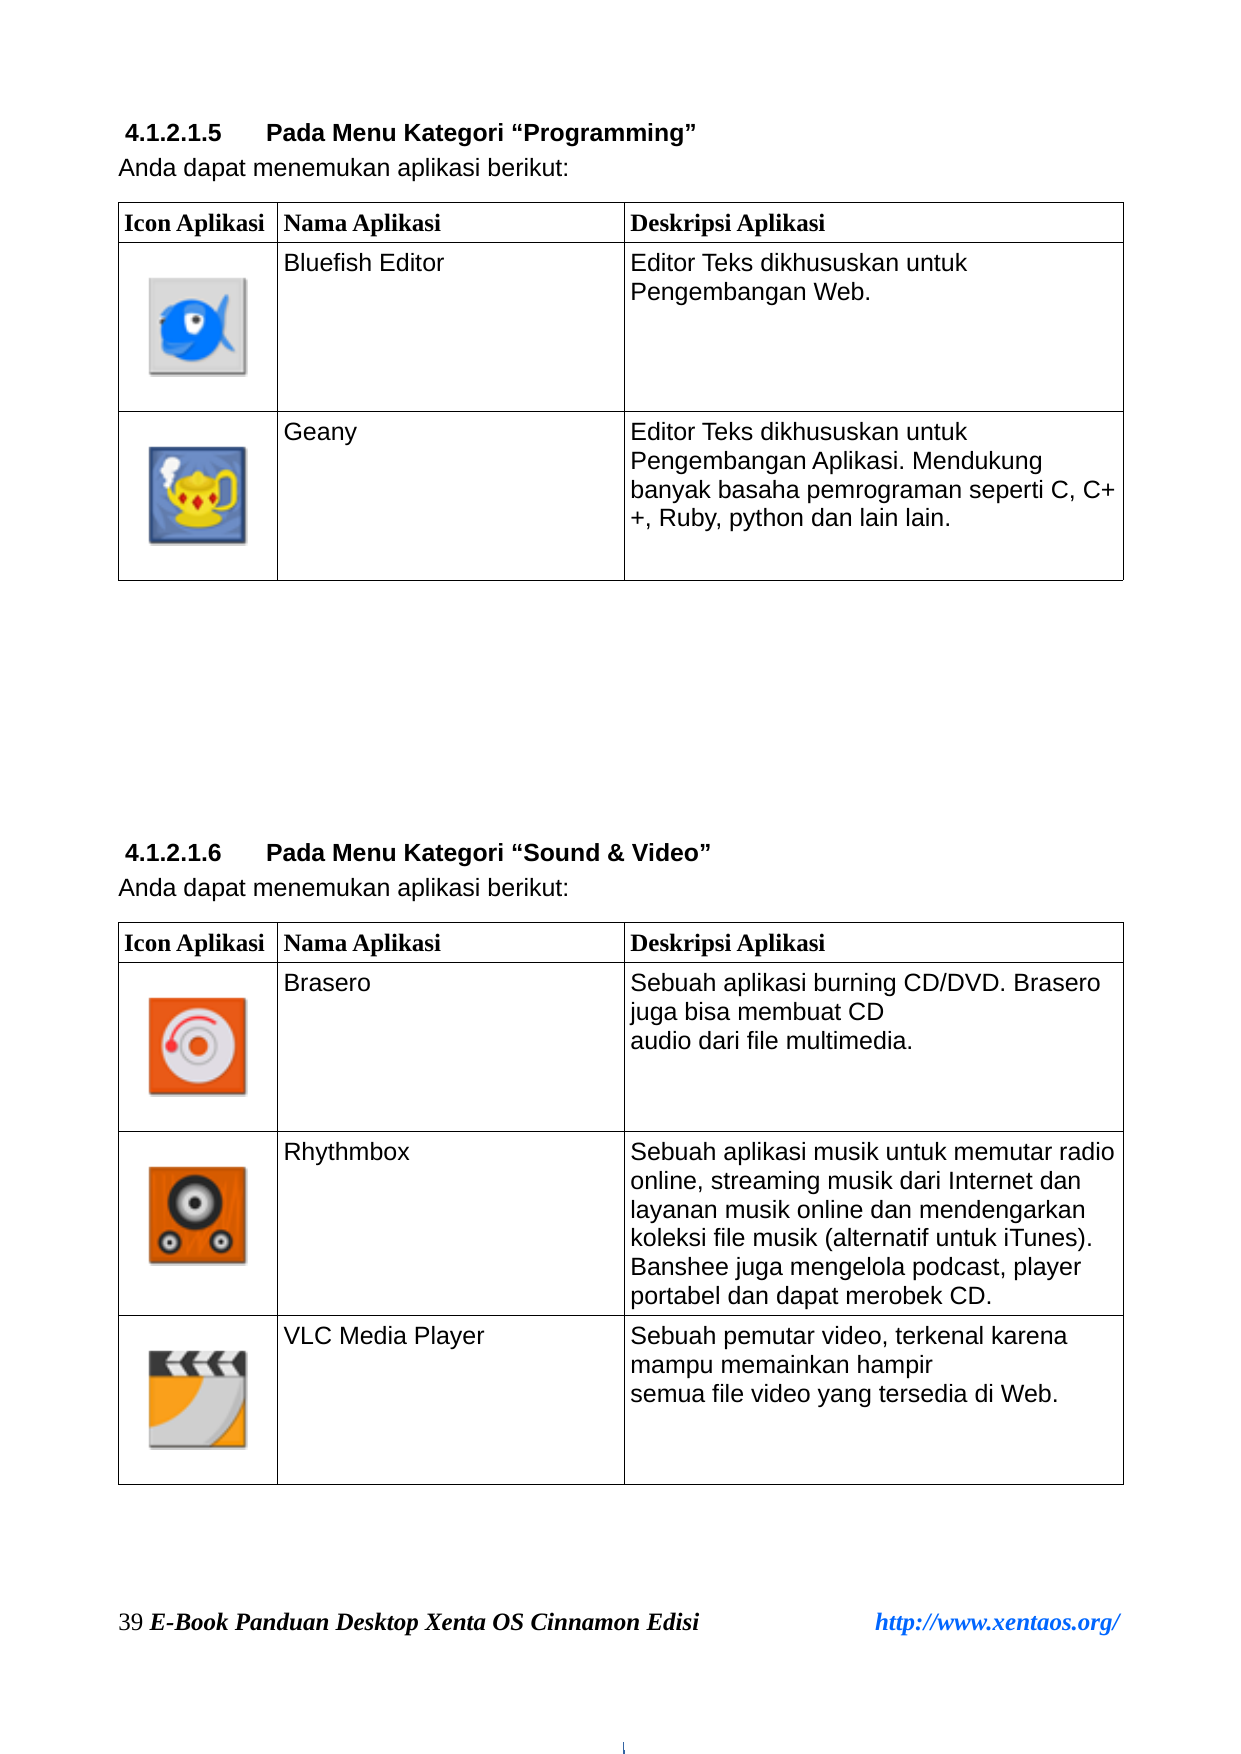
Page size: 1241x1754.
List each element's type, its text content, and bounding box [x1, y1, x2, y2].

table_header Nama Aplikasi [278, 923, 624, 962]
table_header Icon Aplikasi [119, 923, 277, 962]
table_header Nama Aplikasi [278, 203, 624, 242]
table_cell Editor Teks dikhususkan untuk Pengembangan Aplikasi. Mendukung banyak basaha pemrograman seperti C, C++, Ruby, python dan lain lain. [625, 412, 1123, 580]
table_cell [119, 963, 277, 1131]
table_header Deskripsi Aplikasi [625, 923, 1123, 962]
table_cell [119, 1132, 277, 1315]
picture [147, 1165, 248, 1266]
text Anda dapat menemukan aplikasi berikut: [118, 153, 1122, 182]
picture [147, 276, 248, 377]
table_cell [119, 1316, 277, 1484]
table_cell Sebuah aplikasi musik untuk memutar radio online, streaming musik dari Internet dan layanan musik online dan mendengarkan koleksi file musik (alternatif untuk iTunes). Banshee juga mengelola podcast, player portabel dan dapat merobek CD. [625, 1132, 1123, 1315]
subtitle Pada Menu Kategori “Programming” [118, 118, 1122, 147]
table_cell Sebuah pemutar video, terkenal karena mampu memainkan hampir semua file video yang tersedia di Web. [625, 1316, 1123, 1484]
text Anda dapat menemukan aplikasi berikut: [118, 873, 1122, 902]
table_cell [119, 412, 277, 580]
picture [147, 1349, 248, 1450]
table_cell VLC Media Player [278, 1316, 624, 1484]
picture [147, 996, 248, 1097]
table_cell Brasero [278, 963, 624, 1131]
table_cell Sebuah aplikasi burning CD/DVD. Brasero juga bisa membuat CD audio dari file multimedia. [625, 963, 1123, 1131]
table_cell Editor Teks dikhususkan untuk Pengembangan Web. [625, 243, 1123, 411]
subtitle Pada Menu Kategori “Sound & Video” [118, 838, 1122, 867]
table_header Deskripsi Aplikasi [625, 203, 1123, 242]
picture [147, 445, 248, 546]
table_header Icon Aplikasi [119, 203, 277, 242]
table_cell [119, 243, 277, 411]
table_cell Rhythmbox [278, 1132, 624, 1315]
table_cell Geany [278, 412, 624, 580]
table_cell Bluefish Editor [278, 243, 624, 411]
